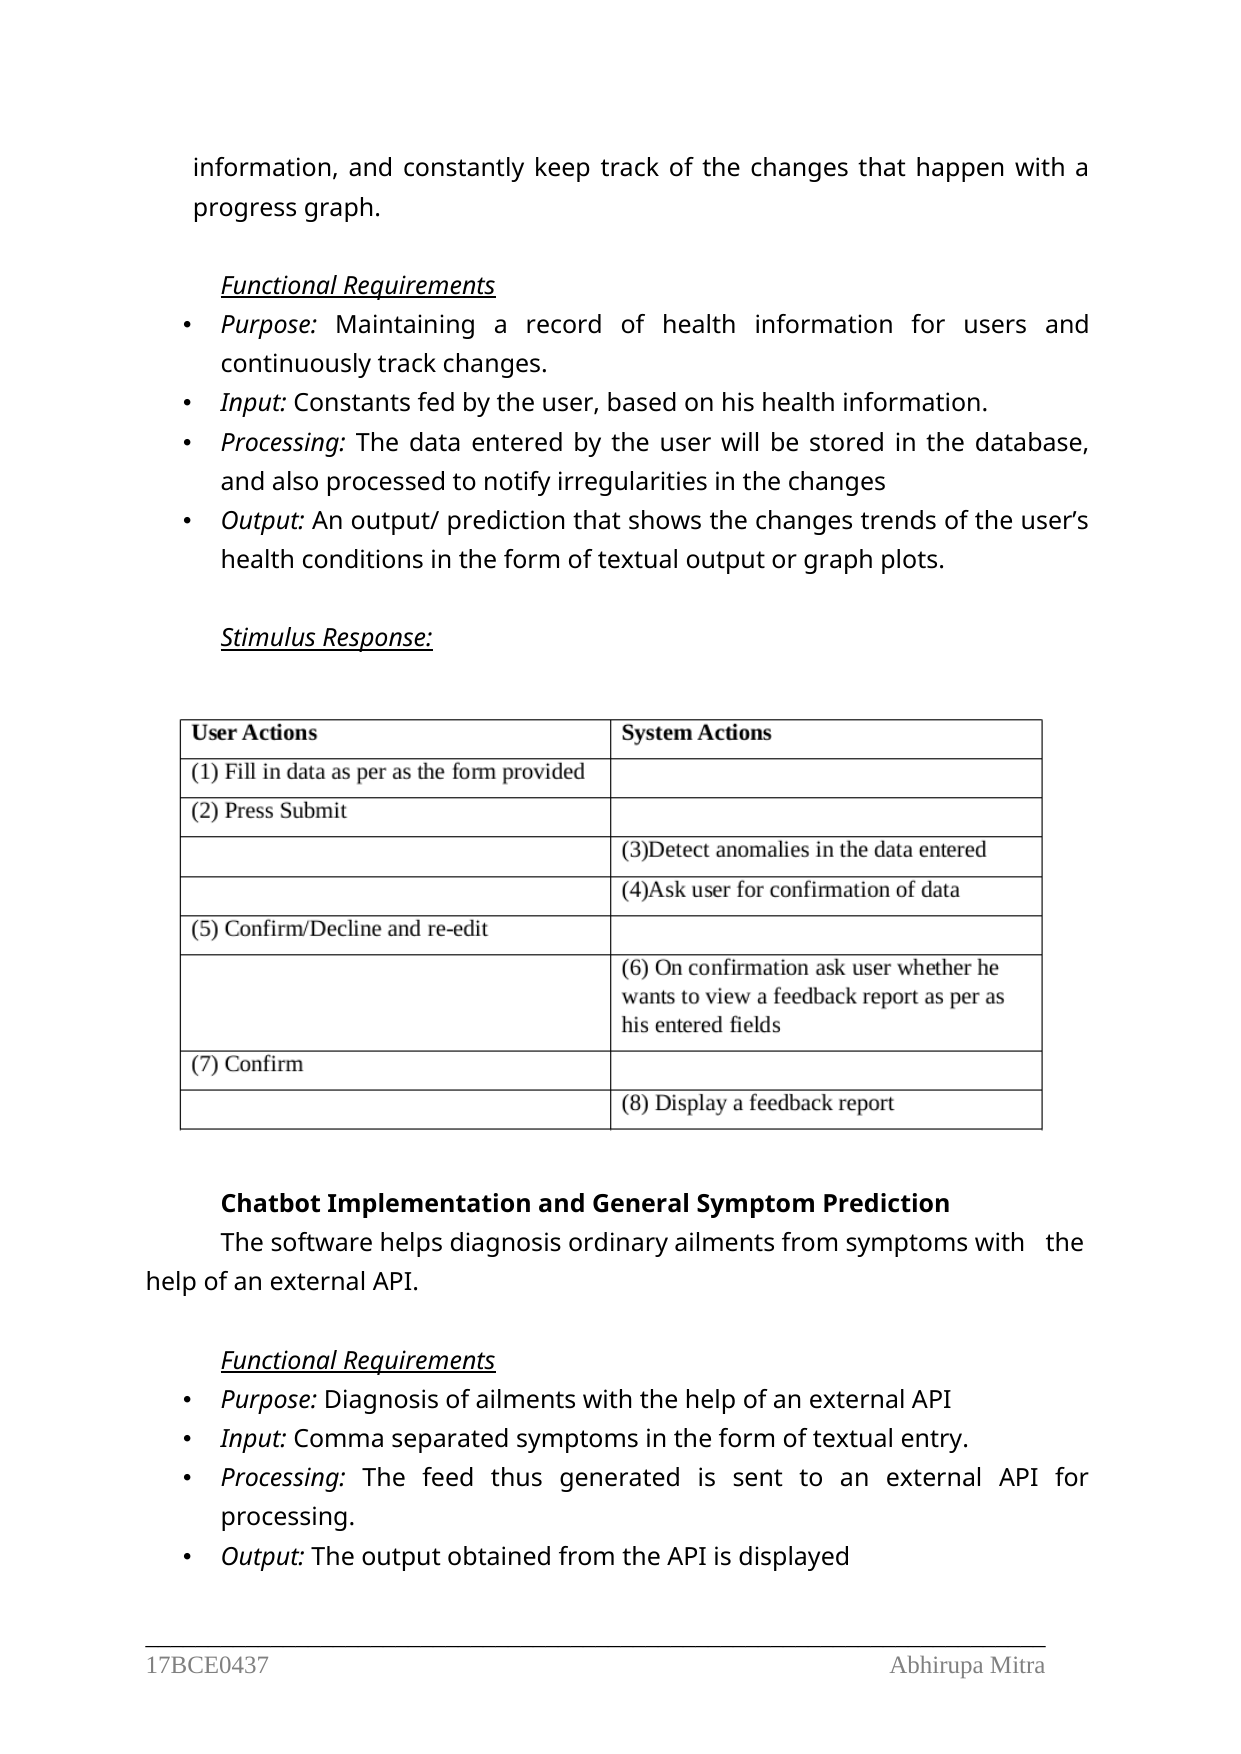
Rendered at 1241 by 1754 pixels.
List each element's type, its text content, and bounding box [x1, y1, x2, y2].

list Processing: The feed thus generated is sent to an external API for processing. [183, 1460, 1090, 1533]
list Output: The output obtained from the API is displayed [183, 1538, 1090, 1572]
list Functional Requirements [145, 1342, 1090, 1376]
list Purpose: Maintaining a record of health information for users and continuously track changes. [183, 307, 1090, 380]
list Input: Constants fed by the user, based on his health information. [183, 385, 1090, 419]
list Chatbot Implementation and General Symptom Prediction [145, 1186, 1090, 1220]
list Stimulus Response: [145, 620, 1090, 654]
list Purpose: Diagnosis of ailments with the help of an external API [183, 1382, 1090, 1416]
list Output: An output/ prediction that shows the changes trends of the user’s health conditions in the form of textual output or graph plots. [183, 502, 1090, 576]
list The software helps diagnosis ordinary ailments from symptoms with the help of an external API. [145, 1225, 1090, 1298]
list Processing: The data entered by the user will be stored in the database, and also processed to notify irregularities in the changes [183, 424, 1090, 497]
list information, and constantly keep track of the changes that happen with a progress graph. [193, 150, 1090, 223]
list Functional Requirements [145, 267, 1090, 302]
picture [154, 686, 1067, 1142]
list Input: Comma separated symptoms in the form of textual entry. [183, 1421, 1090, 1455]
